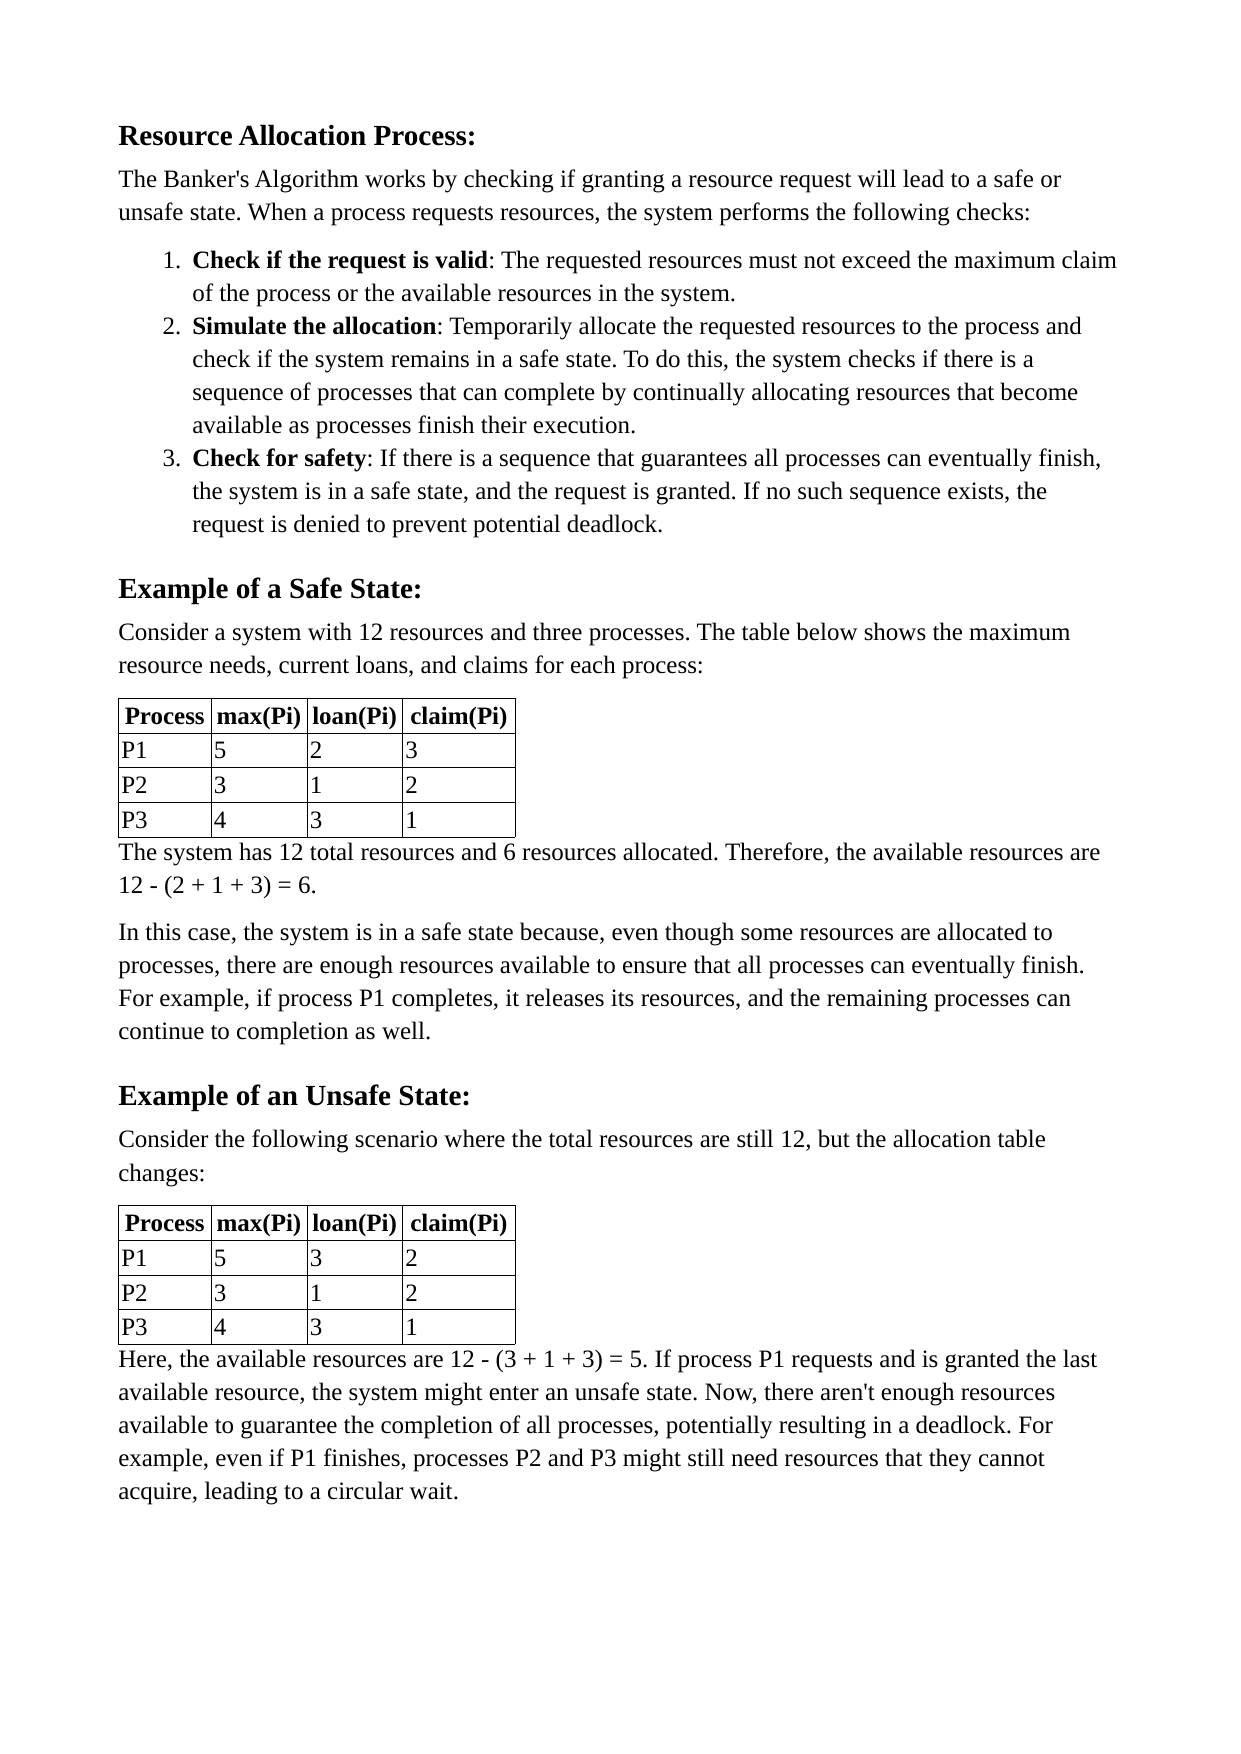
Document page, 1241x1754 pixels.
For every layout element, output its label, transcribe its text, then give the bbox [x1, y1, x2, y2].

table_header claim(Pi) [403, 1206, 515, 1240]
table_header claim(Pi) [403, 699, 515, 732]
table_cell 5 [212, 1241, 307, 1274]
table_cell 1 [308, 768, 402, 802]
table_header Process [119, 699, 211, 732]
table_cell P2 [119, 1276, 211, 1309]
table_cell 1 [403, 1310, 515, 1344]
table_cell 3 [308, 1241, 402, 1274]
table_cell 2 [403, 768, 515, 802]
table_cell 2 [403, 1276, 515, 1309]
text In this case, the system is in a safe state because, even though some resources are allocated to processes, there are enough resources available to ensure that all processes can eventually finish. For example, if process P1 completes, it releases its resources, and the remaining processes can continue to completion as well. [118, 917, 1122, 1045]
subtitle Example of a Safe State: [118, 571, 1122, 605]
table_cell 3 [212, 768, 307, 802]
table_cell 1 [403, 803, 515, 837]
table_cell 4 [212, 803, 307, 837]
table_cell 3 [308, 803, 402, 837]
table_cell 3 [403, 734, 515, 767]
table_cell 2 [403, 1241, 515, 1274]
table_header max(Pi) [212, 1206, 307, 1240]
table_cell 2 [308, 734, 402, 767]
text The Banker's Algorithm works by checking if granting a resource request will lead to a safe or unsafe state. When a process requests resources, the system performs the following checks: [118, 164, 1122, 226]
table_header Process [119, 1206, 211, 1240]
table_cell P2 [119, 768, 211, 802]
list Check for safety: If there is a sequence that guarantees all processes can eventually finish, the system is in a safe state, and the request is granted. If no such sequence exists, the request is denied to prevent potential deadlock. [162, 443, 1122, 538]
subtitle Example of an Unsafe State: [118, 1078, 1122, 1112]
list Check if the request is valid: The requested resources must not exceed the maximum claim of the process or the available resources in the system. [162, 245, 1122, 307]
table_cell 3 [212, 1276, 307, 1309]
table_cell P3 [119, 1310, 211, 1344]
table_cell P1 [119, 1241, 211, 1274]
table_cell P3 [119, 803, 211, 837]
text Here, the available resources are 12 - (3 + 1 + 3) = 5. If process P1 requests and is granted the last available resource, the system might enter an unsafe state. Now, there aren't enough resources available to guarantee the completion of all processes, potentially resulting in a deadlock. For example, even if P1 finishes, processes P2 and P3 might still need resources that they cannot acquire, leading to a circular wait. [118, 1344, 1122, 1505]
table_cell 5 [212, 734, 307, 767]
text The system has 12 total resources and 6 resources allocated. Therefore, the available resources are 12 - (2 + 1 + 3) = 6. [118, 837, 1122, 898]
table_cell 1 [308, 1276, 402, 1309]
table_header loan(Pi) [308, 699, 402, 732]
table_cell 4 [212, 1310, 307, 1344]
subtitle Resource Allocation Process: [118, 118, 1122, 152]
table_header loan(Pi) [308, 1206, 402, 1240]
text Consider the following scenario where the total resources are still 12, but the allocation table changes: [118, 1124, 1122, 1186]
table_cell P1 [119, 734, 211, 767]
list Simulate the allocation: Temporarily allocate the requested resources to the process and check if the system remains in a safe state. To do this, the system checks if there is a sequence of processes that can complete by continually allocating resources that become available as processes finish their execution. [162, 311, 1122, 439]
table_cell 3 [308, 1310, 402, 1344]
text Consider a system with 12 resources and three processes. The table below shows the maximum resource needs, current loans, and claims for each process: [118, 617, 1122, 679]
table_header max(Pi) [212, 699, 307, 732]
